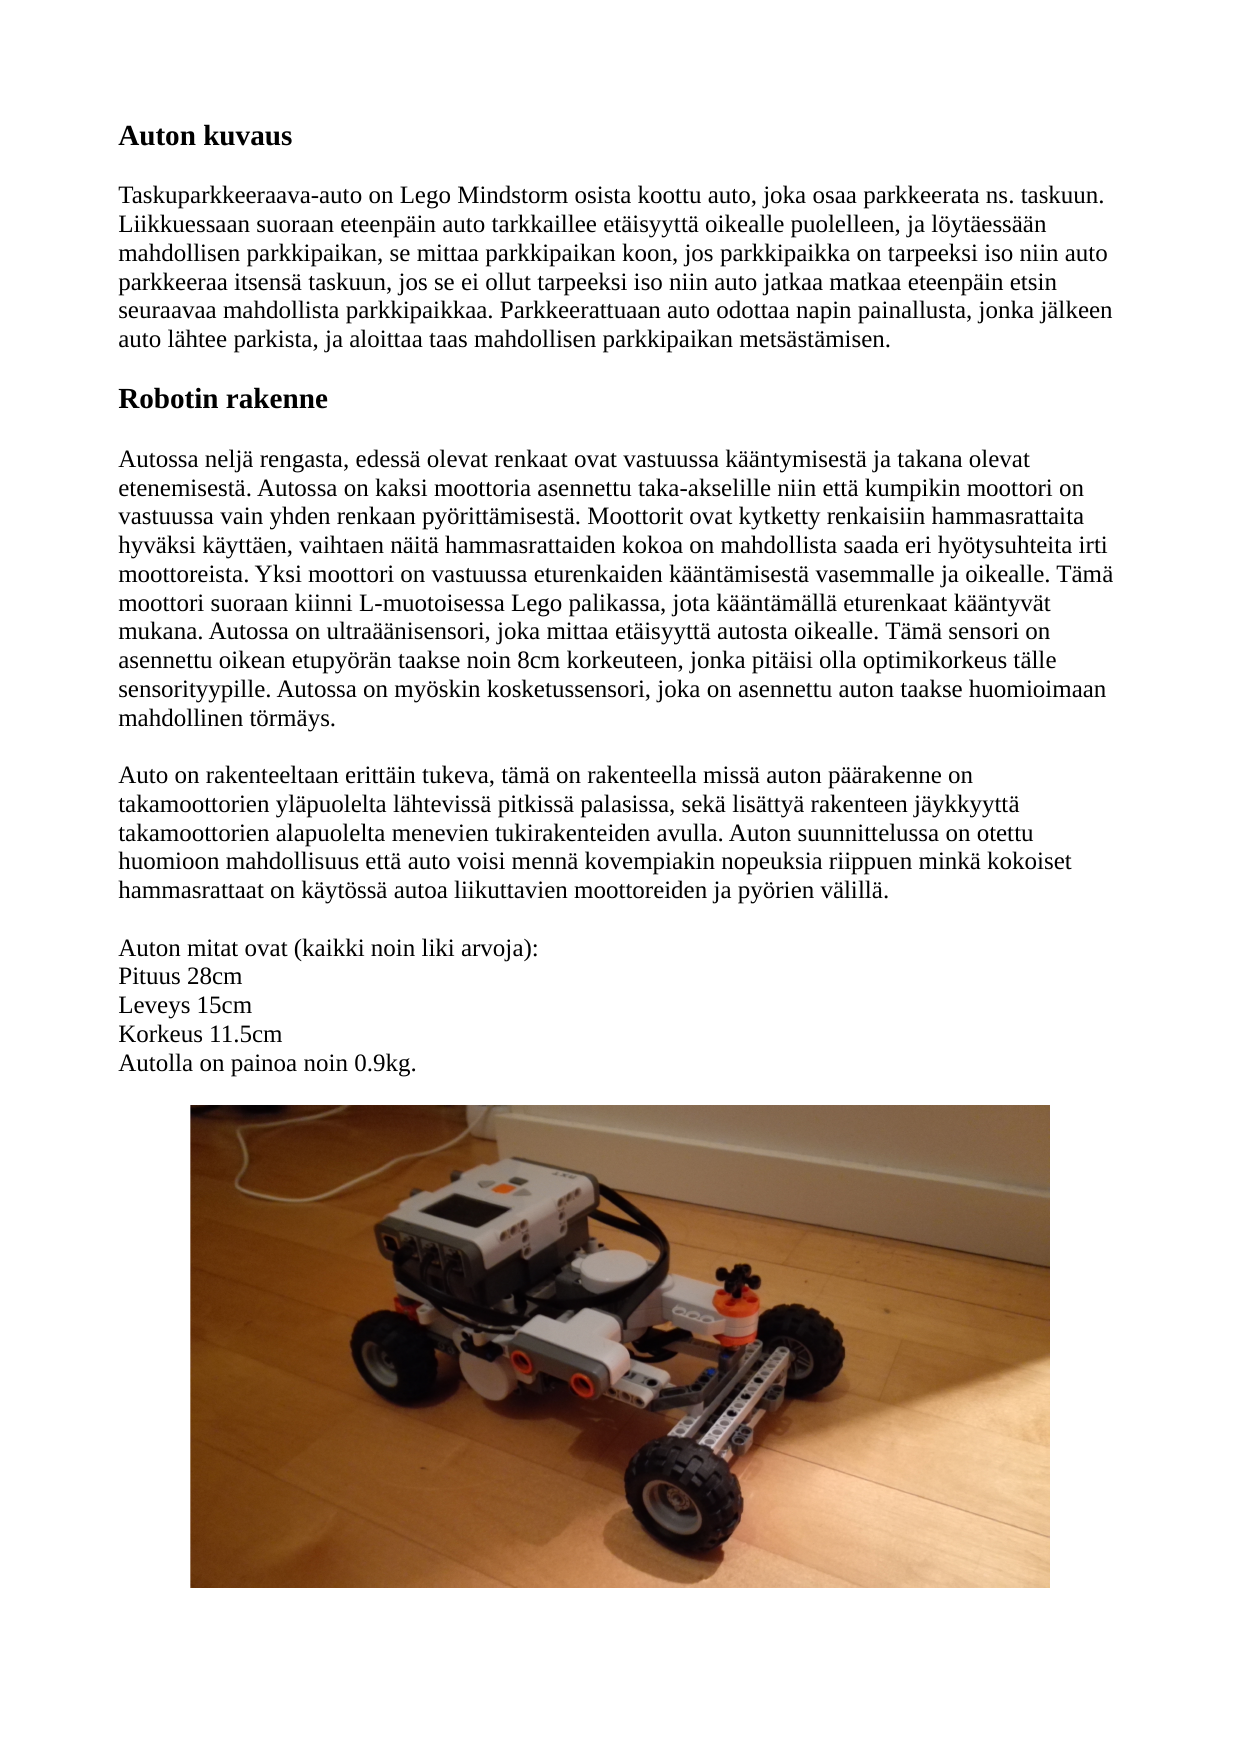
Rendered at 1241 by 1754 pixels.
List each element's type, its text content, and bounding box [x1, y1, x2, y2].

text Autolla on painoa noin 0.9kg. [118, 1048, 1122, 1076]
text Pituus 28cm [118, 961, 1122, 990]
text Auto on rakenteeltaan erittäin tukeva, tämä on rakenteella missä auton päärakenne on takamoottorien yläpuolelta lähtevissä pitkissä palasissa, sekä lisättyä rakenteen jäykkyyttä takamoottorien alapuolelta menevien tukirakenteiden avulla. Auton suunnittelussa on otettu huomioon mahdollisuus että auto voisi mennä kovempiakin nopeuksia riippuen minkä kokoiset hammasrattaat on käytössä autoa liikuttavien moottoreiden ja pyörien välillä. [118, 760, 1122, 904]
text Auton kuvaus [118, 118, 1122, 152]
picture [190, 1105, 1050, 1588]
text Taskuparkkeeraava-auto on Lego Mindstorm osista koottu auto, joka osaa parkkeerata ns. taskuun. Liikkuessaan suoraan eteenpäin auto tarkkaillee etäisyyttä oikealle puolelleen, ja löytäessään mahdollisen parkkipaikan, se mittaa parkkipaikan koon, jos parkkipaikka on tarpeeksi iso niin auto parkkeeraa itsensä taskuun, jos se ei ollut tarpeeksi iso niin auto jatkaa matkaa eteenpäin etsin seuraavaa mahdollista parkkipaikkaa. Parkkeerattuaan auto odottaa napin painallusta, jonka jälkeen auto lähtee parkista, ja aloittaa taas mahdollisen parkkipaikan metsästämisen. [118, 180, 1122, 353]
text Leveys 15cm [118, 990, 1122, 1019]
text Korkeus 11.5cm [118, 1019, 1122, 1048]
text Robotin rakenne [118, 382, 1122, 415]
text Autossa neljä rengasta, edessä olevat renkaat ovat vastuussa kääntymisestä ja takana olevat etenemisestä. Autossa on kaksi moottoria asennettu taka-akselille niin että kumpikin moottori on vastuussa vain yhden renkaan pyörittämisestä. Moottorit ovat kytketty renkaisiin hammasrattaita hyväksi käyttäen, vaihtaen näitä hammasrattaiden kokoa on mahdollista saada eri hyötysuhteita irti moottoreista. Yksi moottori on vastuussa eturenkaiden kääntämisestä vasemmalle ja oikealle. Tämä moottori suoraan kiinni L-muotoisessa Lego palikassa, jota kääntämällä eturenkaat kääntyvät mukana. Autossa on ultraäänisensori, joka mittaa etäisyyttä autosta oikealle. Tämä sensori on asennettu oikean etupyörän taakse noin 8cm korkeuteen, jonka pitäisi olla optimikorkeus tälle sensorityypille. Autossa on myöskin kosketussensori, joka on asennettu auton taakse huomioimaan mahdollinen törmäys. [118, 444, 1122, 731]
text Auton mitat ovat (kaikki noin liki arvoja): [118, 933, 1122, 961]
